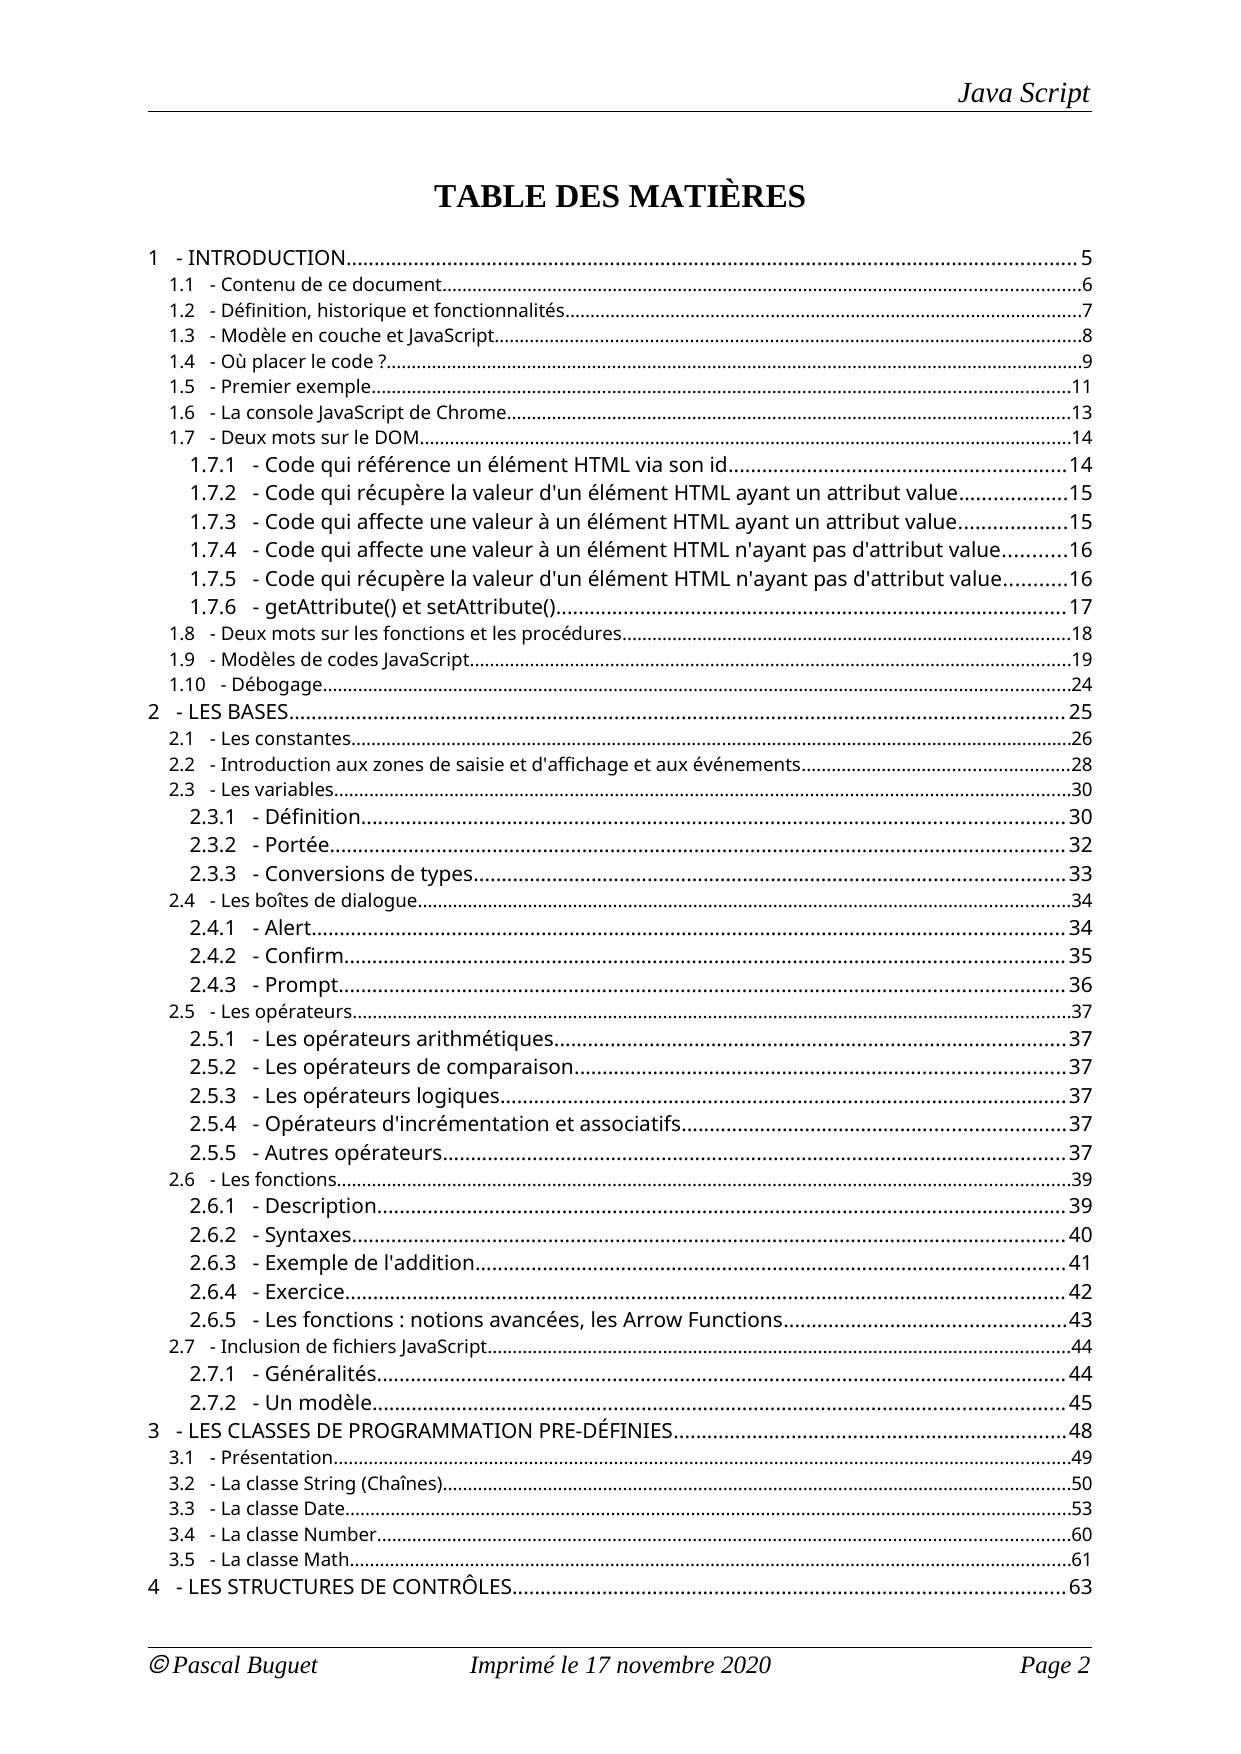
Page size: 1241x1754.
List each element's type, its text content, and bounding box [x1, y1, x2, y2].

text 1.7.2 - Code qui récupère la valeur d'un élément HTML ayant un attribut value 15 [189, 478, 1092, 507]
text 1.7.6 - getAttribute() et setAttribute() 17 [189, 592, 1092, 621]
text 3 - LES CLASSES DE PROGRAMMATION PRE-DÉFINIES 48 [148, 1416, 1092, 1444]
text 2.3.2 - Portée 32 [189, 831, 1092, 859]
text 2.5.5 - Autres opérateurs 37 [189, 1138, 1092, 1166]
text 2.4.3 - Prompt 36 [189, 970, 1092, 998]
text 1.2 - Définition, historique et fonctionnalités 7 [168, 297, 1092, 322]
text 2.6.2 - Syntaxes 40 [189, 1220, 1092, 1248]
text 3.5 - La classe Math 61 [168, 1547, 1092, 1572]
text 3.3 - La classe Date 53 [168, 1496, 1092, 1521]
text 2.7 - Inclusion de fichiers JavaScript 44 [168, 1334, 1092, 1359]
text 3.1 - Présentation 49 [168, 1444, 1092, 1470]
text 3.4 - La classe Number 60 [168, 1521, 1092, 1547]
text 1.9 - Modèles de codes JavaScript 19 [168, 646, 1092, 672]
text 2.6.3 - Exemple de l'addition 41 [189, 1248, 1092, 1277]
text 2.5 - Les opérateurs 37 [168, 998, 1092, 1024]
text 2 - LES BASES 25 [148, 697, 1092, 726]
text TABLE DES MATIÈRES [148, 176, 1092, 214]
text 1.7.3 - Code qui affecte une valeur à un élément HTML ayant un attribut value 15 [189, 507, 1092, 535]
text 2.6.5 - Les fonctions : notions avancées, les Arrow Functions 43 [189, 1305, 1092, 1334]
text 2.3.3 - Conversions de types 33 [189, 859, 1092, 887]
text 1.7.1 - Code qui référence un élément HTML via son id 14 [189, 450, 1092, 478]
text 2.5.4 - Opérateurs d'incrémentation et associatifs 37 [189, 1109, 1092, 1138]
text 2.6.1 - Description 39 [189, 1192, 1092, 1220]
text 2.3.1 - Définition 30 [189, 802, 1092, 831]
text 2.3 - Les variables 30 [168, 777, 1092, 802]
text 2.4.2 - Confirm 35 [189, 941, 1092, 970]
text 1 - INTRODUCTION 5 [148, 243, 1092, 271]
text 3.2 - La classe String (Chaînes) 50 [168, 1470, 1092, 1496]
text 4 - LES STRUCTURES DE CONTRÔLES 63 [148, 1572, 1092, 1601]
text 2.5.2 - Les opérateurs de comparaison 37 [189, 1052, 1092, 1081]
text 1.6 - La console JavaScript de Chrome 13 [168, 399, 1092, 424]
text 2.7.2 - Un modèle 45 [189, 1388, 1092, 1416]
text 1.10 - Débogage 24 [168, 672, 1092, 697]
text 2.5.3 - Les opérateurs logiques 37 [189, 1081, 1092, 1109]
text 1.1 - Contenu de ce document 6 [168, 271, 1092, 297]
text 2.6 - Les fonctions 39 [168, 1166, 1092, 1192]
text 1.7.5 - Code qui récupère la valeur d'un élément HTML n'ayant pas d'attribut value 16 [189, 564, 1092, 592]
text 1.5 - Premier exemple 11 [168, 373, 1092, 399]
text 2.6.4 - Exercice 42 [189, 1277, 1092, 1305]
text 1.8 - Deux mots sur les fonctions et les procédures 18 [168, 621, 1092, 646]
text 2.4.1 - Alert 34 [189, 913, 1092, 941]
text 2.7.1 - Généralités 44 [189, 1359, 1092, 1388]
text 2.5.1 - Les opérateurs arithmétiques 37 [189, 1024, 1092, 1052]
text 2.4 - Les boîtes de dialogue 34 [168, 887, 1092, 913]
text 1.3 - Modèle en couche et JavaScript 8 [168, 322, 1092, 348]
text 1.4 - Où placer le code ? 9 [168, 348, 1092, 373]
text 1.7.4 - Code qui affecte une valeur à un élément HTML n'ayant pas d'attribut value 16 [189, 535, 1092, 564]
text 1.7 - Deux mots sur le DOM 14 [168, 424, 1092, 450]
text 2.2 - Introduction aux zones de saisie et d'affichage et aux événements 28 [168, 751, 1092, 777]
text 2.1 - Les constantes 26 [168, 726, 1092, 751]
